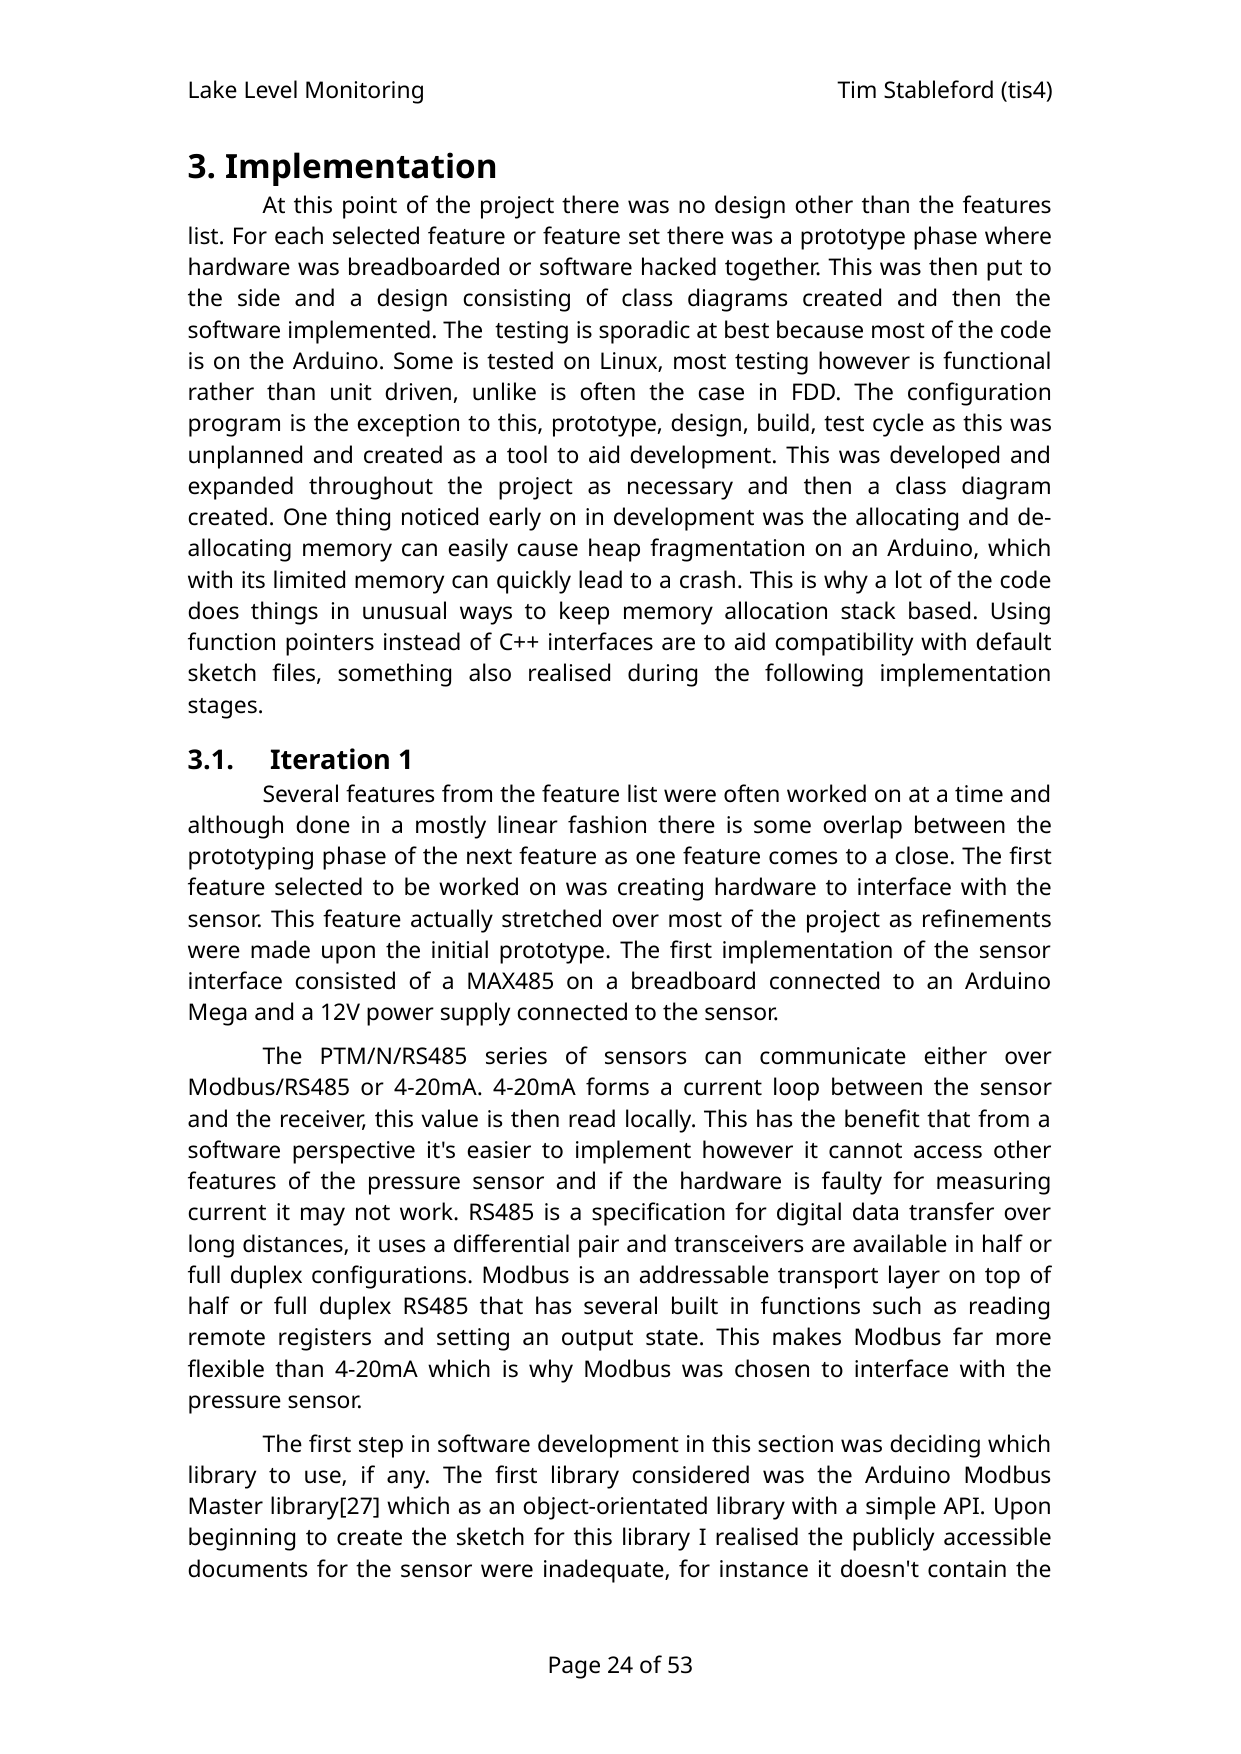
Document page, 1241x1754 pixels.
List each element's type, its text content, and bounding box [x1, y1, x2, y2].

subtitle Implementation [187, 143, 1053, 188]
subtitle Iteration 1 [187, 741, 1053, 777]
text At this point of the project there was no design other than the features list. For each selected feature or feature set there was a prototype phase where hardware was breadboarded or software hacked together. This was then put to the side and a design consisting of class diagrams created and then the software implemented. The testing is sporadic at best because most of the code is on the Arduino. Some is tested on Linux, most testing however is functional rather than unit driven, unlike is often the case in FDD. The configuration program is the exception to this, prototype, design, build, test cycle as this was unplanned and created as a tool to aid development. This was developed and expanded throughout the project as necessary and then a class diagram created. One thing noticed early on in development was the allocating and de-allocating memory can easily cause heap fragmentation on an Arduino, which with its limited memory can quickly lead to a crash. This is why a lot of the code does things in unusual ways to keep memory allocation stack based. Using function pointers instead of C++ interfaces are to aid compatibility with default sketch files, something also realised during the following implementation stages. [187, 188, 1053, 720]
text The first step in software development in this section was deciding which library to use, if any. The first library considered was the Arduino Modbus Master library[27] which as an object-orientated library with a simple API. Upon beginning to create the sketch for this library I realised the publicly accessible documents for the sensor were inadequate, for instance it doesn't contain the [187, 1427, 1053, 1584]
text The PTM/N/RS485 series of sensors can communicate either over Modbus/RS485 or 4-20mA. 4-20mA forms a current loop between the sensor and the receiver, this value is then read locally. This has the benefit that from a software perspective it's easier to implement however it cannot access other features of the pressure sensor and if the hardware is faulty for measuring current it may not work. RS485 is a specification for digital data transfer over long distances, it uses a differential pair and transceivers are available in half or full duplex configurations. Modbus is an addressable transport layer on top of half or full duplex RS485 that has several built in functions such as reading remote registers and setting an output state. This makes Modbus far more flexible than 4-20mA which is why Modbus was chosen to interface with the pressure sensor. [187, 1040, 1053, 1415]
text Several features from the feature list were often worked on at a time and although done in a mostly linear fashion there is some overlap between the prototyping phase of the next feature as one feature comes to a close. The first feature selected to be worked on was creating hardware to interface with the sensor. This feature actually stretched over most of the project as refinements were made upon the initial prototype. The first implementation of the sensor interface consisted of a MAX485 on a breadboard connected to an Arduino Mega and a 12V power supply connected to the sensor. [187, 777, 1053, 1027]
